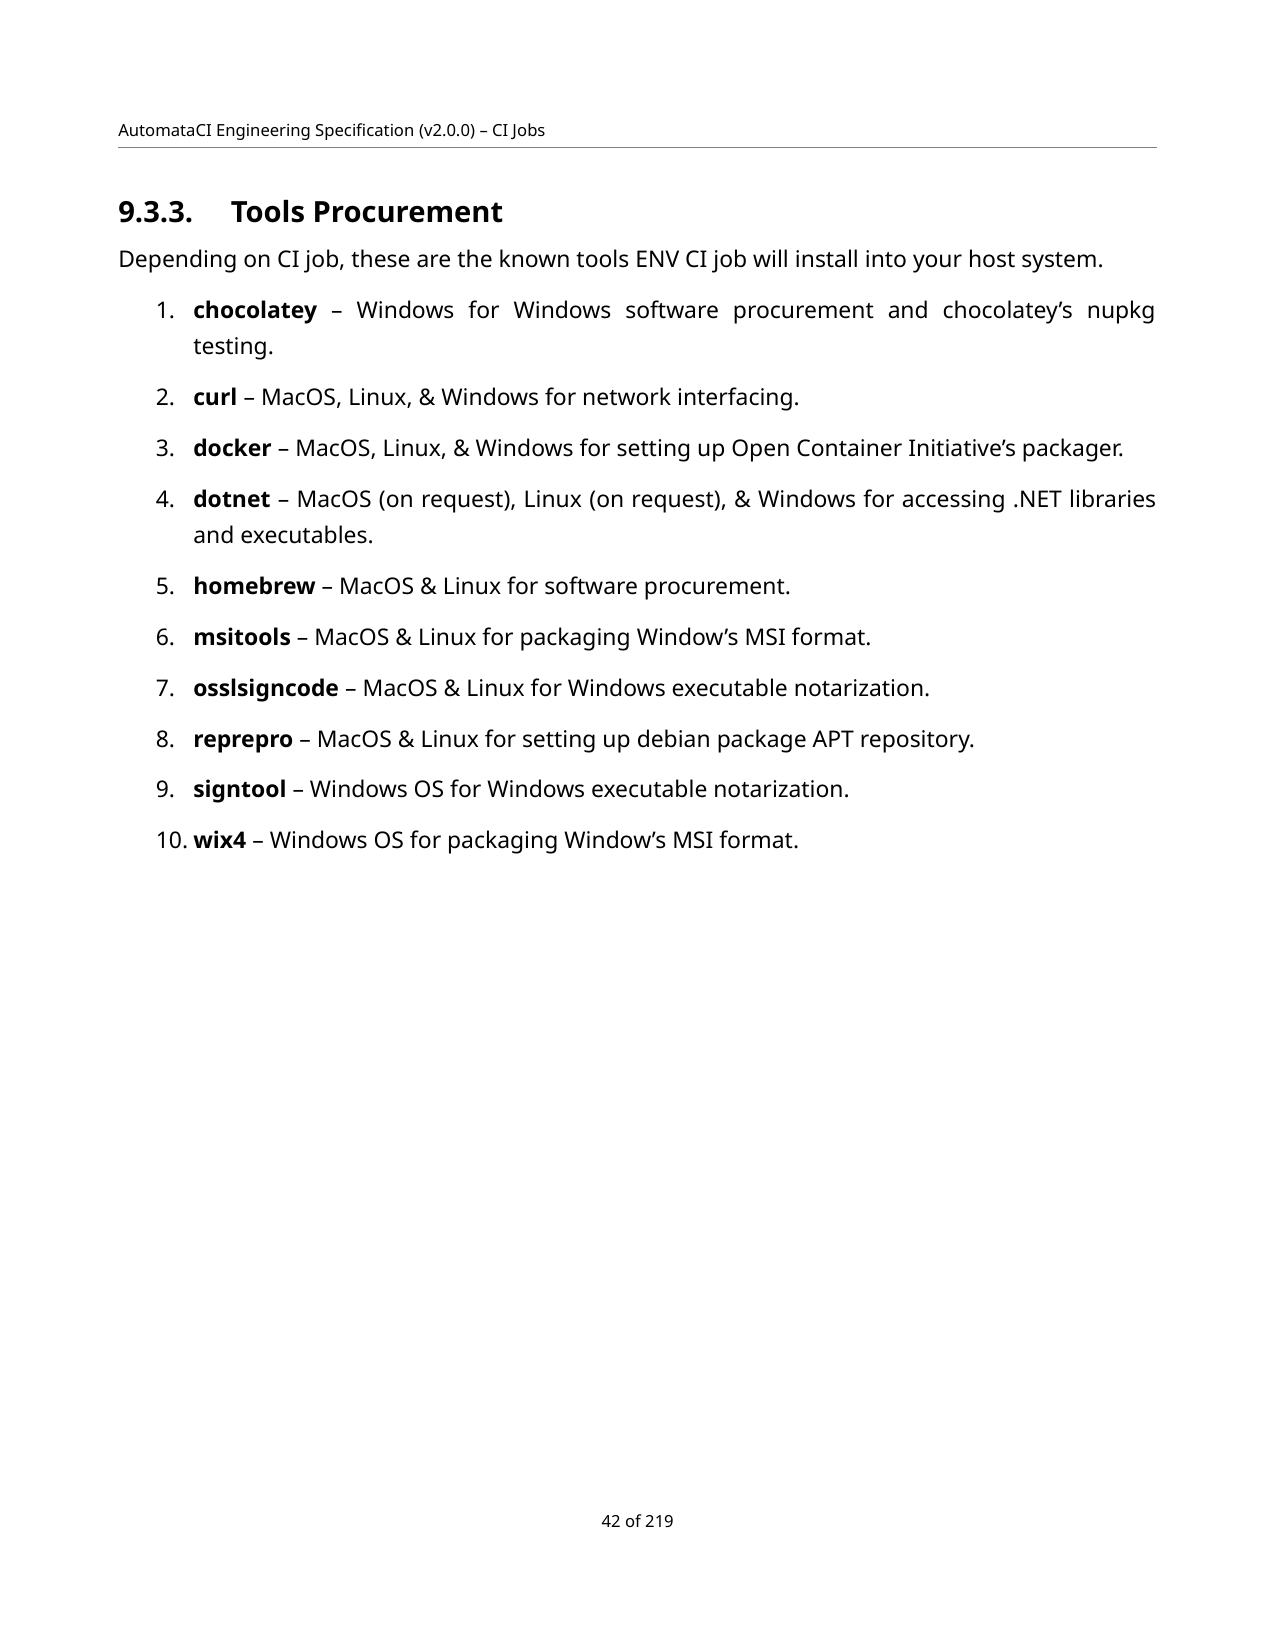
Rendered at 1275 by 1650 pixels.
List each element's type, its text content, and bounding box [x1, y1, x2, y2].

list msitools – MacOS & Linux for packaging Window’s MSI format. [156, 621, 1157, 652]
list signtool – Windows OS for Windows executable notarization. [156, 773, 1157, 805]
list curl – MacOS, Linux, & Windows for network interfacing. [156, 381, 1157, 412]
list chocolatey – Windows for Windows software procurement and chocolatey’s nupkg testing. [156, 294, 1157, 361]
list docker – MacOS, Linux, & Windows for setting up Open Container Initiative’s packager. [156, 432, 1157, 463]
list osslsigncode – MacOS & Linux for Windows executable notarization. [156, 672, 1157, 703]
list reprepro – MacOS & Linux for setting up debian package APT repository. [156, 722, 1157, 754]
subtitle Tools Procurement [118, 191, 1157, 231]
list wix4 – Windows OS for packaging Window’s MSI format. [156, 824, 1157, 856]
list dotnet – MacOS (on request), Linux (on request), & Windows for accessing .NET libraries and executables. [156, 483, 1157, 550]
text Depending on CI job, these are the known tools ENV CI job will install into your host system. [118, 243, 1157, 274]
list homebrew – MacOS & Linux for software procurement. [156, 570, 1157, 601]
